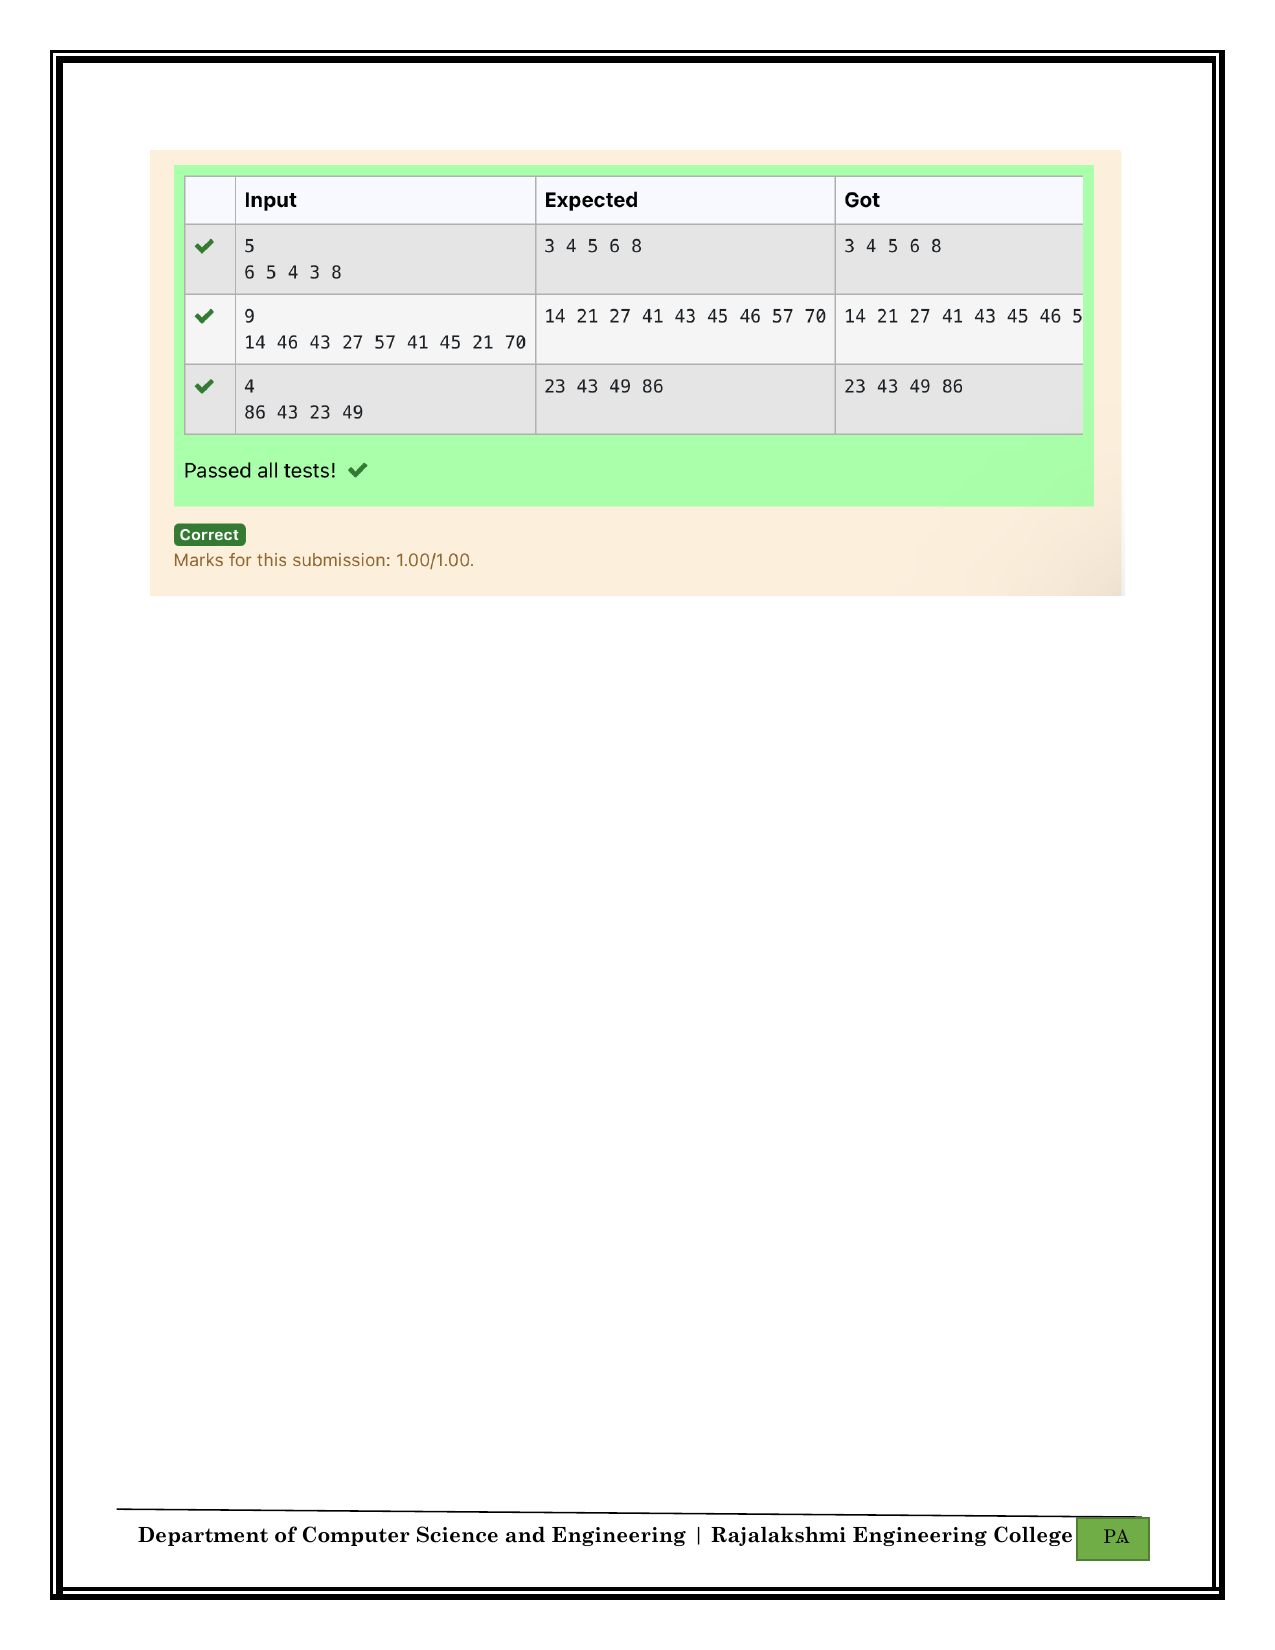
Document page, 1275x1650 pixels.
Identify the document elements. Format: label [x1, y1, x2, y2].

picture [150, 150, 1125, 596]
